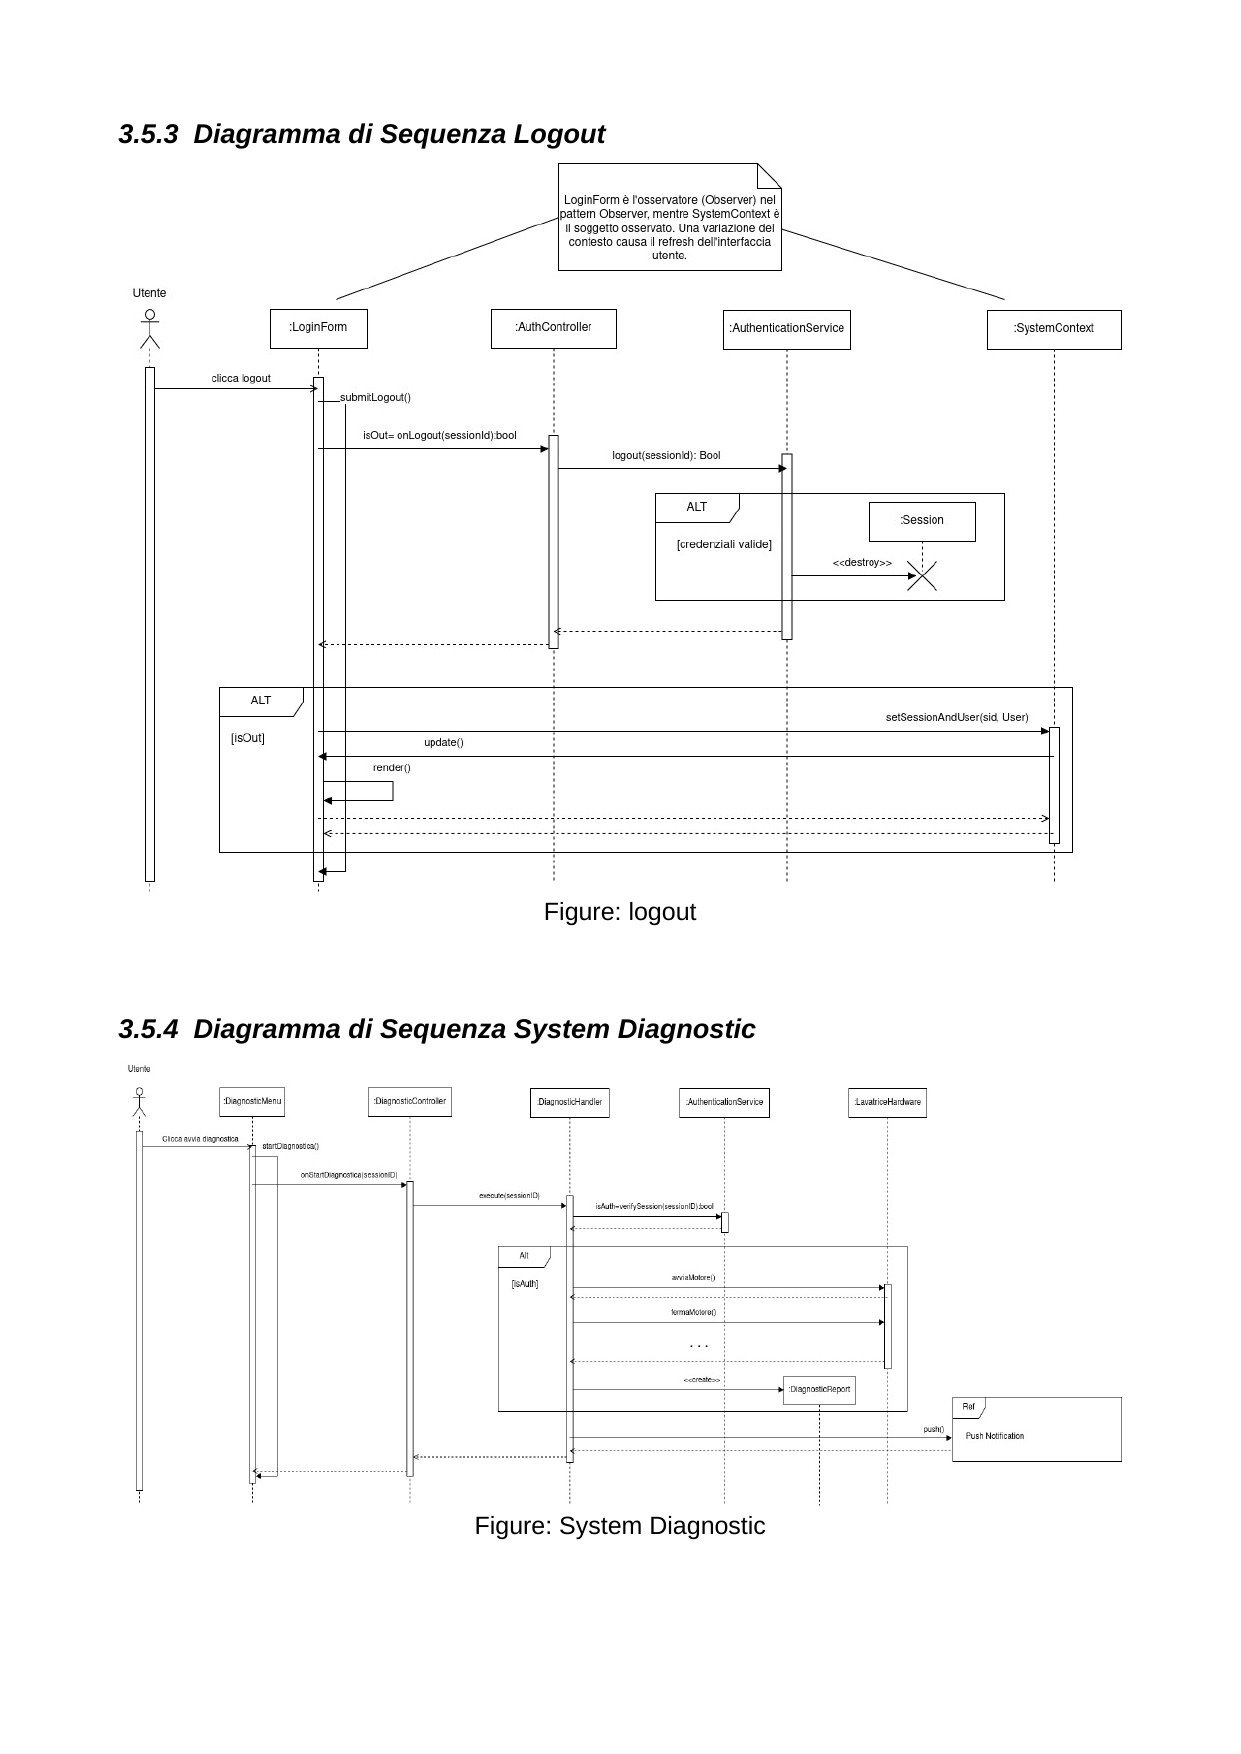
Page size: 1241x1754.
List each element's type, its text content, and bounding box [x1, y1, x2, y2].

subtitle 3.5.3 Diagramma di Sequenza Logout [118, 118, 1122, 149]
subtitle 3.5.4 Diagramma di Sequenza System Diagnostic [118, 1013, 1122, 1045]
text Figure: logout [118, 893, 1122, 926]
picture [118, 1057, 1123, 1507]
text Figure: System Diagnostic [118, 1507, 1122, 1539]
picture [118, 161, 1123, 893]
